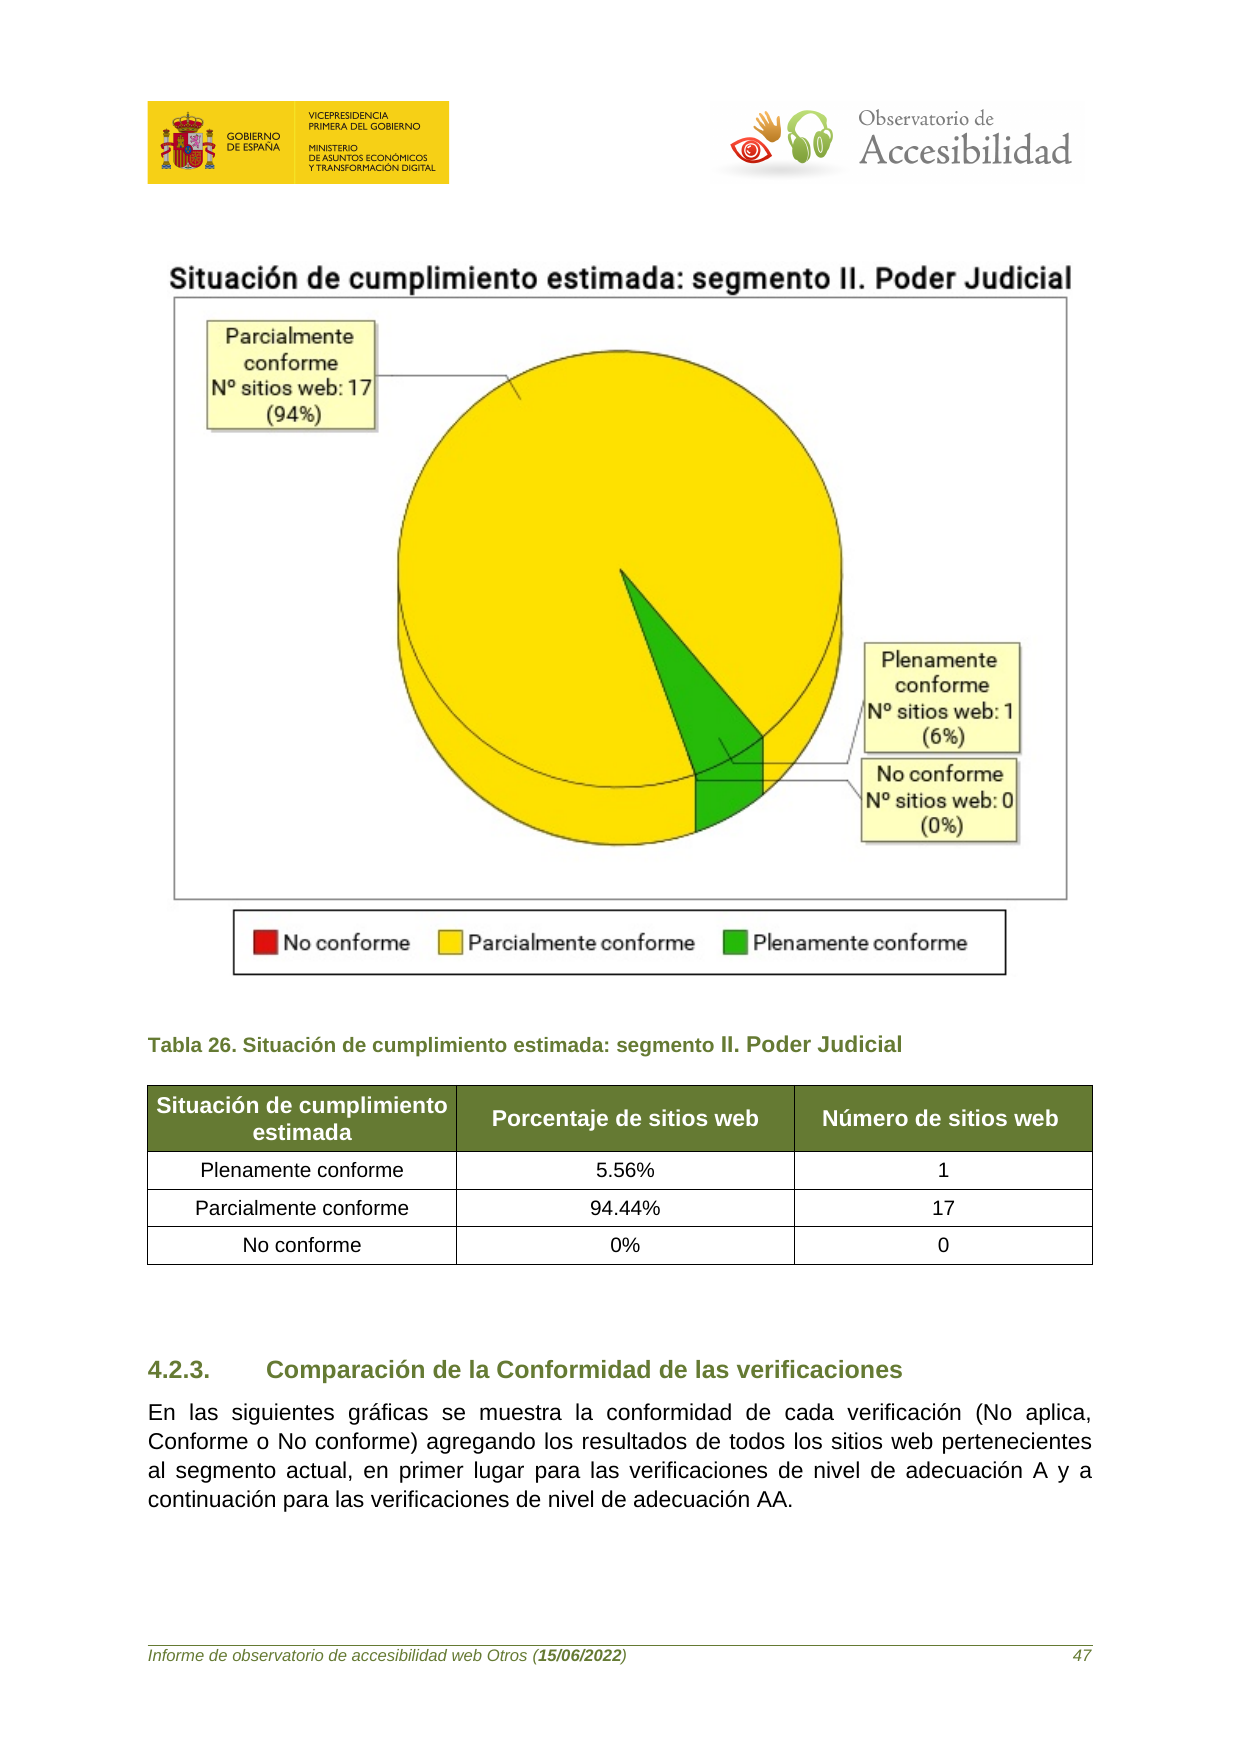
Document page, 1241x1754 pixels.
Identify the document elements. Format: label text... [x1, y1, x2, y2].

table_cell Plenamente conforme [148, 1152, 456, 1188]
picture [147, 101, 450, 184]
table_cell 0 [795, 1227, 1092, 1263]
table_cell 94.44% [457, 1190, 794, 1226]
table_header Situación de cumplimiento estimada [148, 1086, 456, 1151]
table_header Porcentaje de sitios web [457, 1086, 794, 1151]
table_cell Parcialmente conforme [148, 1190, 456, 1226]
table_cell 0% [457, 1227, 794, 1263]
table_header Número de sitios web [795, 1086, 1092, 1151]
table_cell 17 [795, 1190, 1092, 1226]
subtitle Comparación de la Conformidad de las verificaciones [148, 1355, 1092, 1383]
text En las siguientes gráficas se muestra la conformidad de cada verificación (No aplica, Conforme o No conforme) agregando los resultados de todos los sitios web pertenecientes al segmento actual, en primer lugar para las verificaciones de nivel de adecuación A y a continuación para las verificaciones de nivel de adecuación AA. [148, 1399, 1092, 1512]
text Tabla 2. Situación de cumplimiento estimada: segmento II. Poder Judicial [148, 1031, 1092, 1057]
picture [710, 101, 1086, 184]
table_cell 5.56% [457, 1152, 794, 1188]
picture [166, 261, 1074, 977]
table_cell No conforme [148, 1227, 456, 1263]
table_cell 1 [795, 1152, 1092, 1188]
